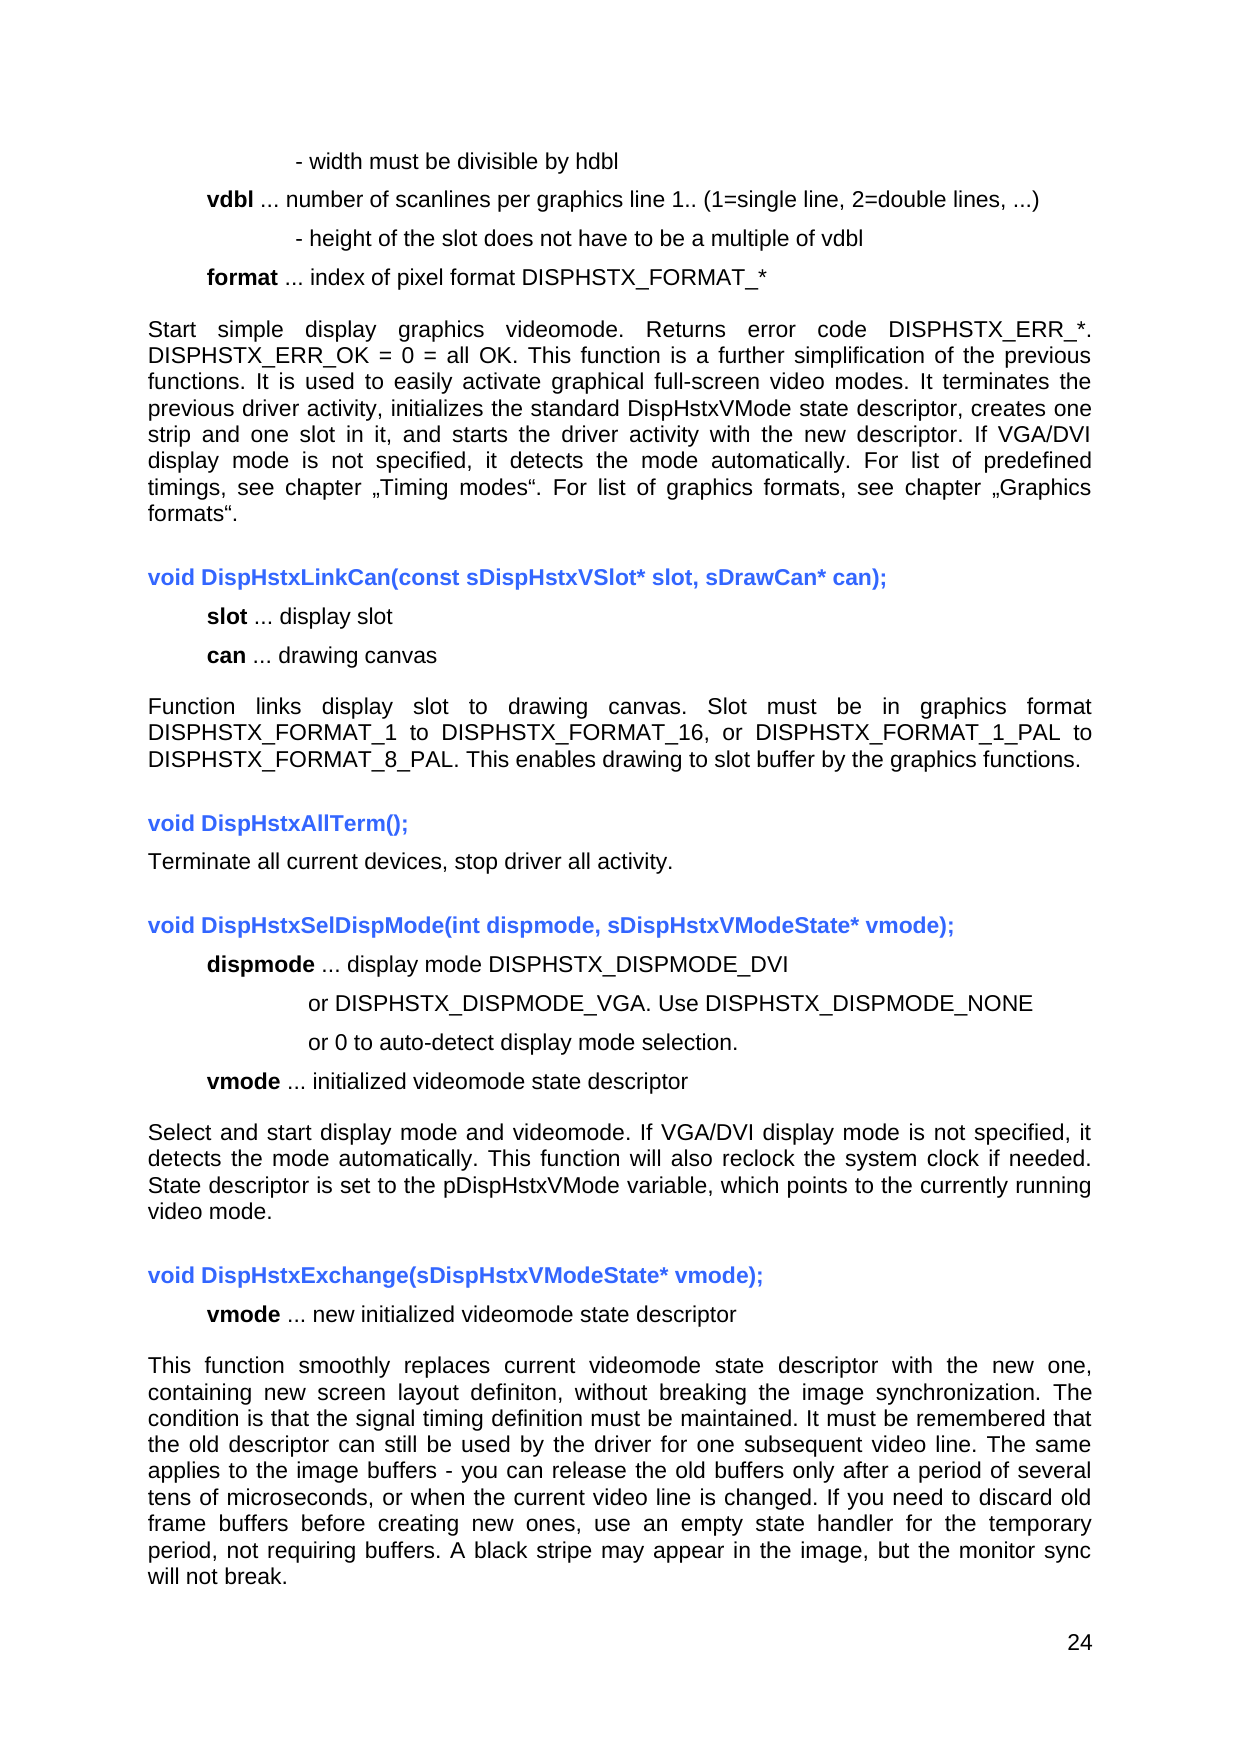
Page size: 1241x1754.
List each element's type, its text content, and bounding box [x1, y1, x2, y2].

text void DispHstxExchange(sDispHstxVModeState* vmode); [148, 1262, 1093, 1288]
text slot ... display slot [148, 603, 1093, 629]
text void DispHstxLinkCan(const sDispHstxVSlot* slot, sDrawCan* can); [148, 564, 1093, 590]
text vmode ... new initialized videomode state descriptor [148, 1301, 1093, 1327]
text Terminate all current devices, stop driver all activity. [148, 848, 1093, 875]
text dispmode ... display mode DISPHSTX_DISPMODE_DVI [148, 951, 1093, 977]
text vdbl ... number of scanlines per graphics line 1.. (1=single line, 2=double lines, ...) [148, 186, 1093, 213]
text vmode ... initialized videomode state descriptor [148, 1068, 1093, 1094]
text format ... index of pixel format DISPHSTX_FORMAT_* [148, 264, 1093, 291]
text Start simple display graphics videomode. Returns error code DISPHSTX_ERR_*. DISPHSTX_ERR_OK = 0 = all OK. This function is a further simplification of the previous functions. It is used to easily activate graphical full-screen video modes. It terminates the previous driver activity, initializes the standard DispHstxVMode state descriptor, creates one strip and one slot in it, and starts the driver activity with the new descriptor. If VGA/DVI display mode is not specified, it detects the mode automatically. For list of predefined timings, see chapter „Timing modes“. For list of graphics formats, see chapter „Graphics formats“. [148, 316, 1093, 526]
text - width must be divisible by hdbl [148, 148, 1093, 174]
text can ... drawing canvas [148, 642, 1093, 668]
text void DispHstxSelDispMode(int dispmode, sDispHstxVModeState* vmode); [148, 912, 1093, 938]
text Function links display slot to drawing canvas. Slot must be in graphics format DISPHSTX_FORMAT_1 to DISPHSTX_FORMAT_16, or DISPHSTX_FORMAT_1_PAL to DISPHSTX_FORMAT_8_PAL. This enables drawing to slot buffer by the graphics functions. [148, 693, 1093, 772]
text Select and start display mode and videomode. If VGA/DVI display mode is not specified, it detects the mode automatically. This function will also reclock the system clock if needed. State descriptor is set to the pDispHstxVMode variable, which points to the currently running video mode. [148, 1119, 1093, 1224]
text This function smoothly replaces current videomode state descriptor with the new one, containing new screen layout definiton, without breaking the image synchronization. The condition is that the signal timing definition must be maintained. It must be remembered that the old descriptor can still be used by the driver for one subsequent video line. The same applies to the image buffers - you can release the old buffers only after a period of several tens of microseconds, or when the current video line is changed. If you need to discard old frame buffers before creating new ones, use an empty state handler for the temporary period, not requiring buffers. A black stripe may appear in the image, but the monitor sync will not break. [148, 1352, 1093, 1589]
text void DispHstxAllTerm(); [148, 809, 1093, 836]
text or 0 to auto-detect display mode selection. [148, 1029, 1093, 1055]
text - height of the slot does not have to be a multiple of vdbl [148, 225, 1093, 252]
text or DISPHSTX_DISPMODE_VGA. Use DISPHSTX_DISPMODE_NONE [148, 990, 1093, 1016]
